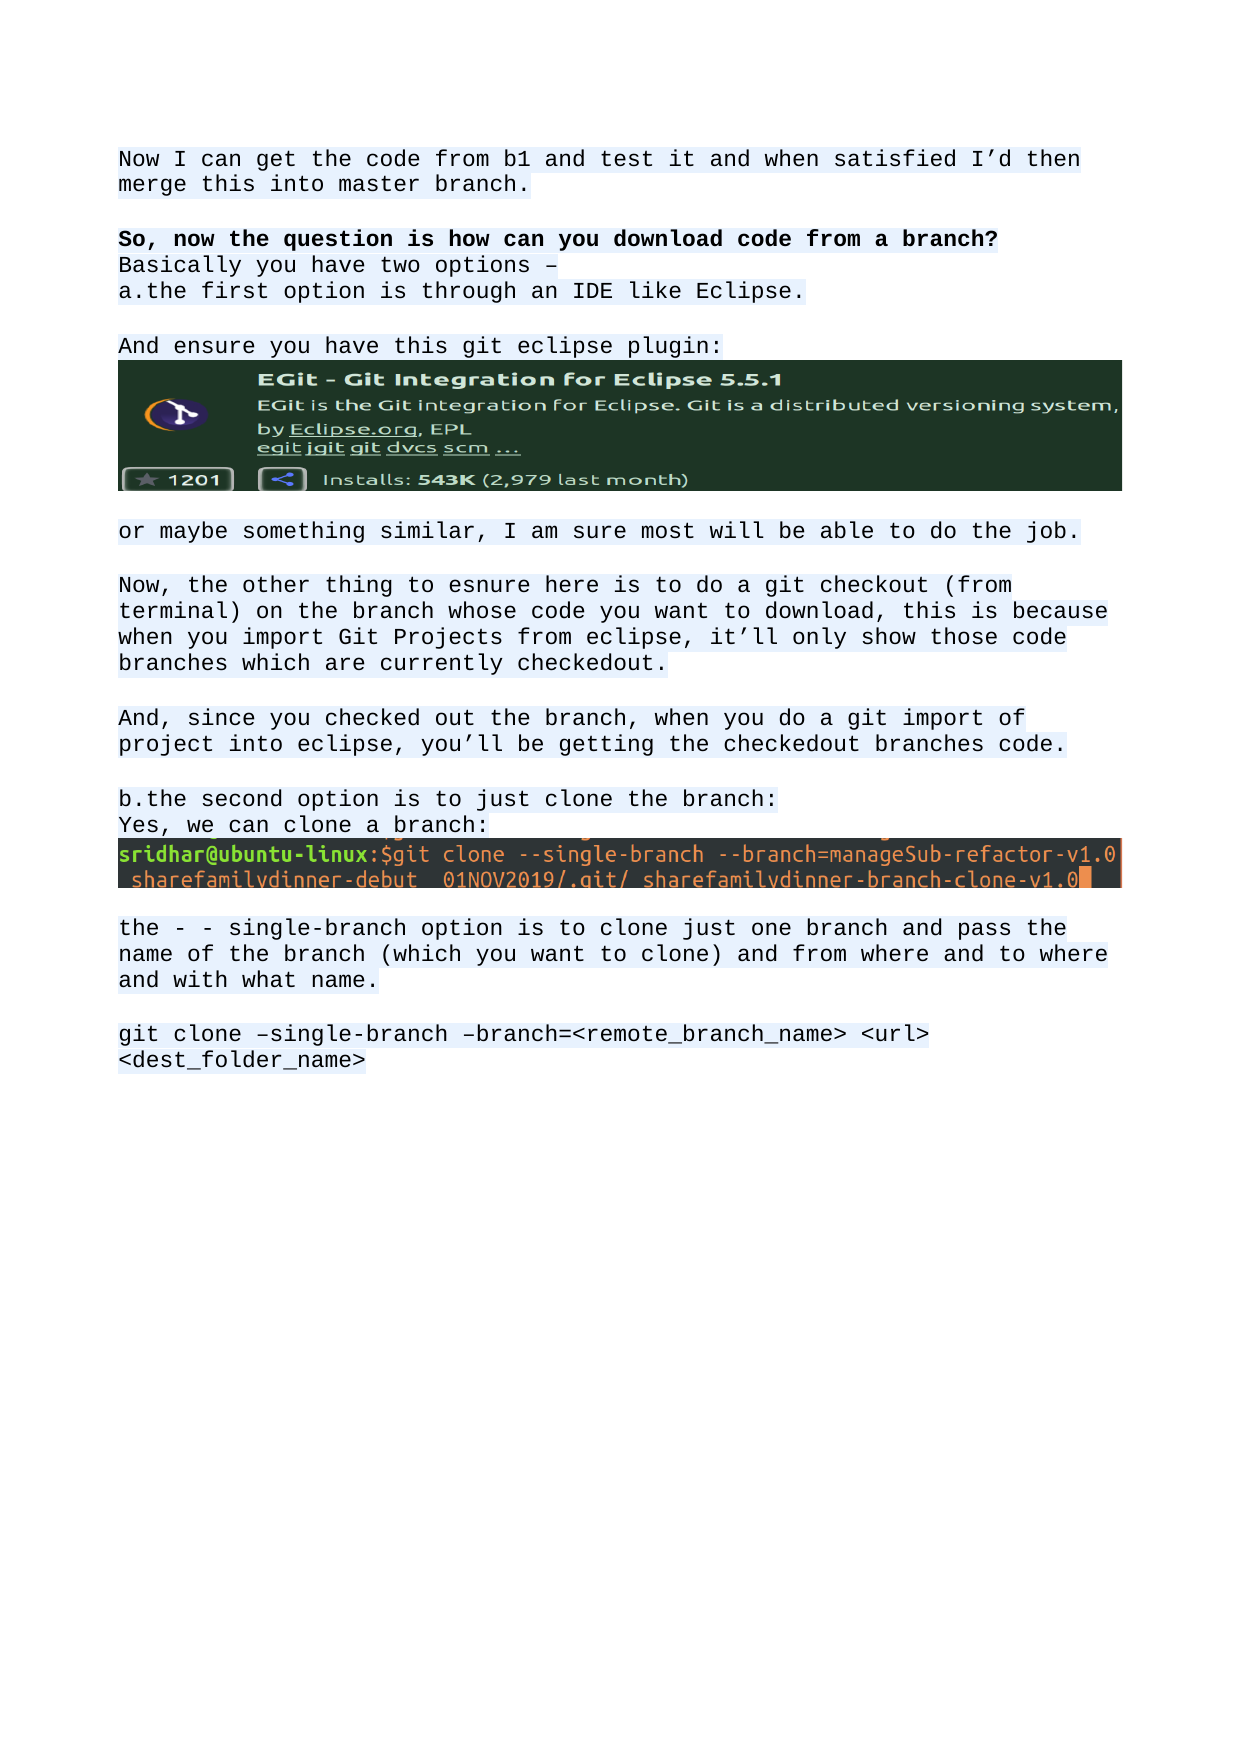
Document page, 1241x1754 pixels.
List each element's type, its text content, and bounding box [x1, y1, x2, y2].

text And, since you checked out the branch, when you do a git import of project into eclipse, you’ll be getting the checkedout branches code. [118, 706, 1122, 758]
text And ensure you have this git eclipse plugin: [118, 334, 1122, 360]
text Now I can get the code from b1 and test it and when satisfied I’d then merge this into master branch. [118, 147, 1122, 199]
text Now, the other thing to esnure here is to do a git checkout (from terminal) on the branch whose code you want to download, this is because when you import Git Projects from eclipse, it’ll only show those code branches which are currently checkedout. [118, 574, 1122, 678]
text the - - single-branch option is to clone just one branch and pass the name of the branch (which you want to clone) and from where and to where and with what name. [118, 916, 1122, 994]
picture [118, 360, 1123, 491]
text So, now the question is how can you download code from a branch? [118, 227, 1122, 253]
text Yes, we can clone a branch: [118, 813, 1122, 838]
text git clone –single-branch –branch=<remote_branch_name> <url> <dest_folder_name> [118, 1023, 1122, 1074]
picture [118, 838, 1123, 888]
text a.the first option is through an IDE like Eclipse. [118, 279, 1122, 305]
text Basically you have two options – [118, 253, 1122, 279]
text b.the second option is to just clone the branch: [118, 787, 1122, 813]
text or maybe something similar, I am sure most will be able to do the job. [118, 519, 1122, 545]
